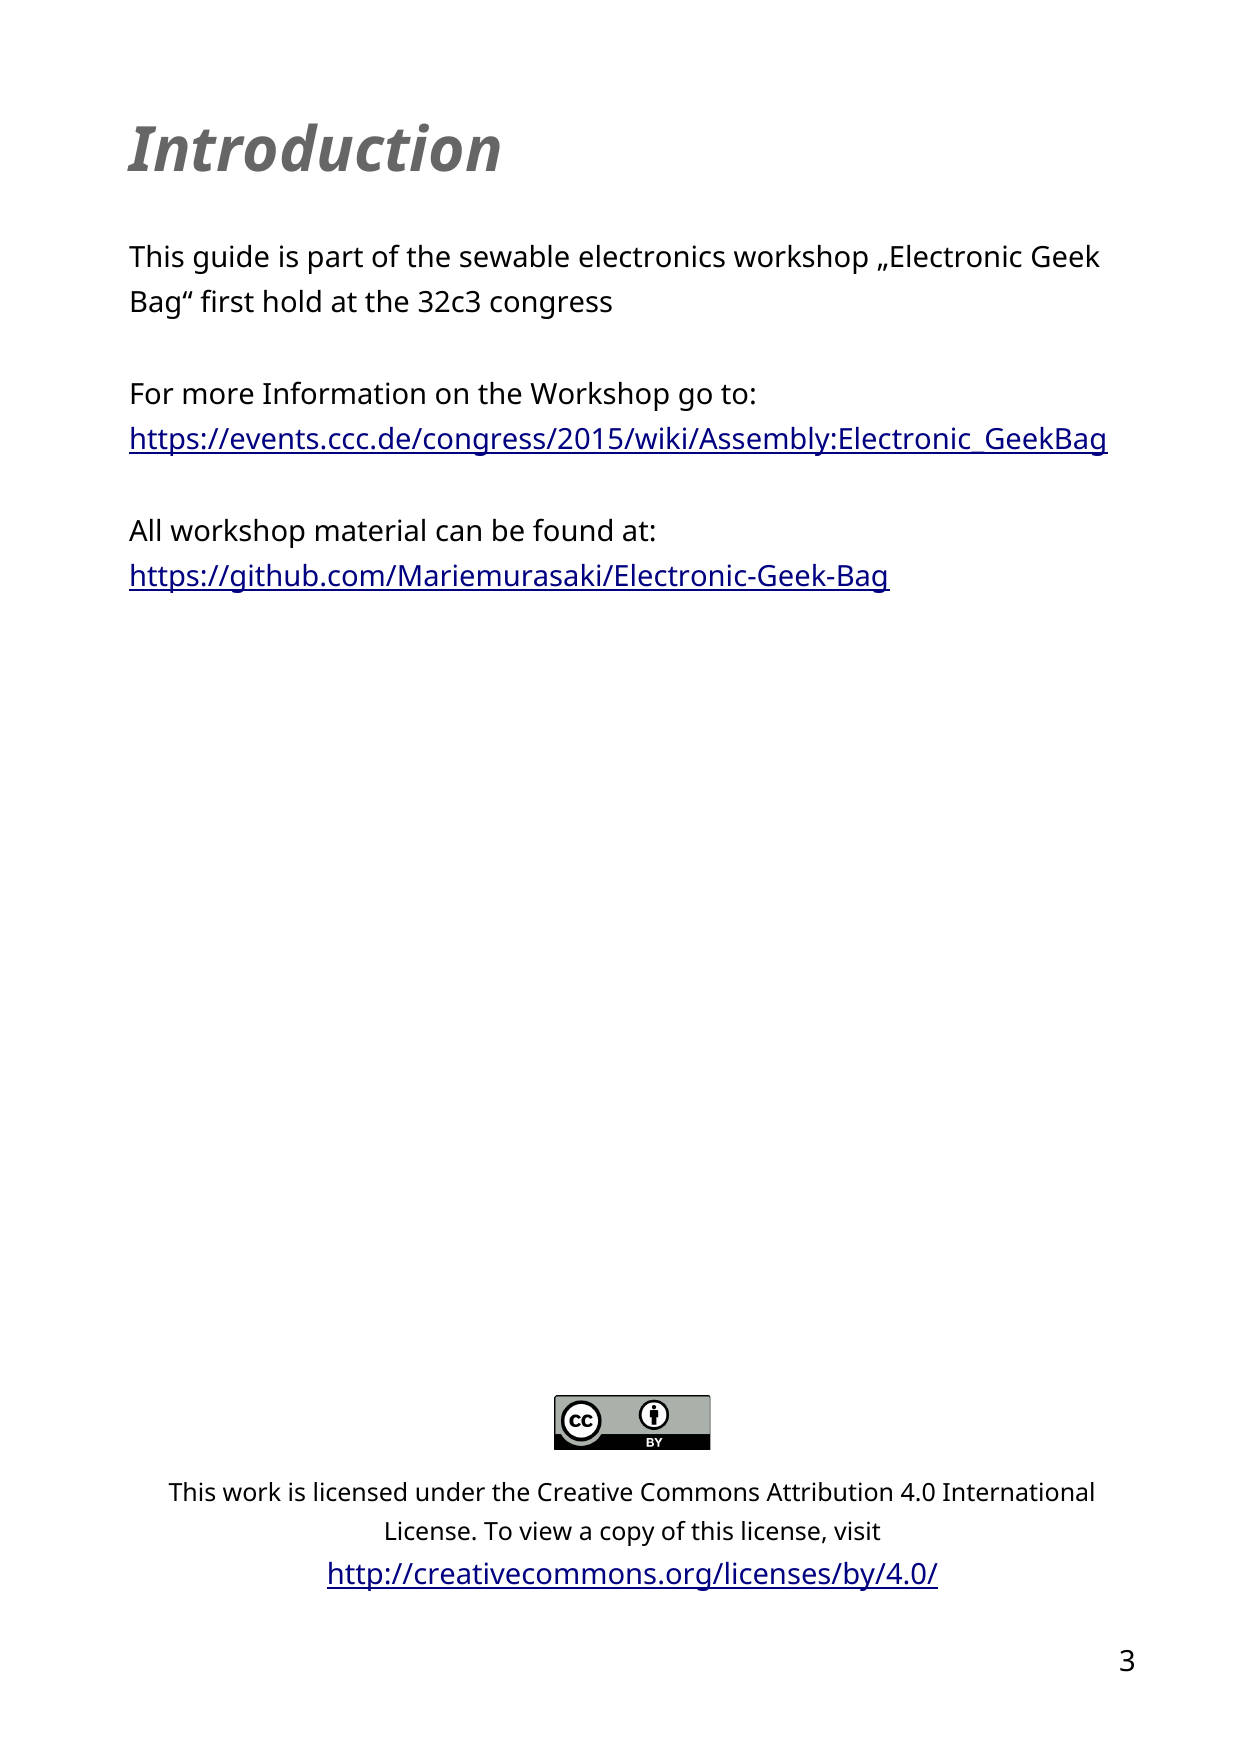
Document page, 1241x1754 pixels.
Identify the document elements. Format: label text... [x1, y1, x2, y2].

subtitle Introduction [129, 105, 1136, 190]
text All workshop material can be found at: [129, 510, 1136, 549]
picture [554, 1395, 711, 1450]
text This guide is part of the sewable electronics workshop „Electronic Geek Bag“ first hold at the 32c3 congress [129, 236, 1136, 321]
text For more Information on the Workshop go to: [129, 373, 1136, 413]
text https://github.com/Mariemurasaki/Electronic-Geek-Bag [129, 556, 1136, 595]
text This work is licensed under the Creative Commons Attribution 4.0 International License. To view a copy of this license, visit http://creativecommons.org/licenses/by/4.0/ [129, 1474, 1136, 1593]
text https://events.ccc.de/congress/2015/wiki/Assembly:Electronic_GeekBag [129, 419, 1136, 458]
